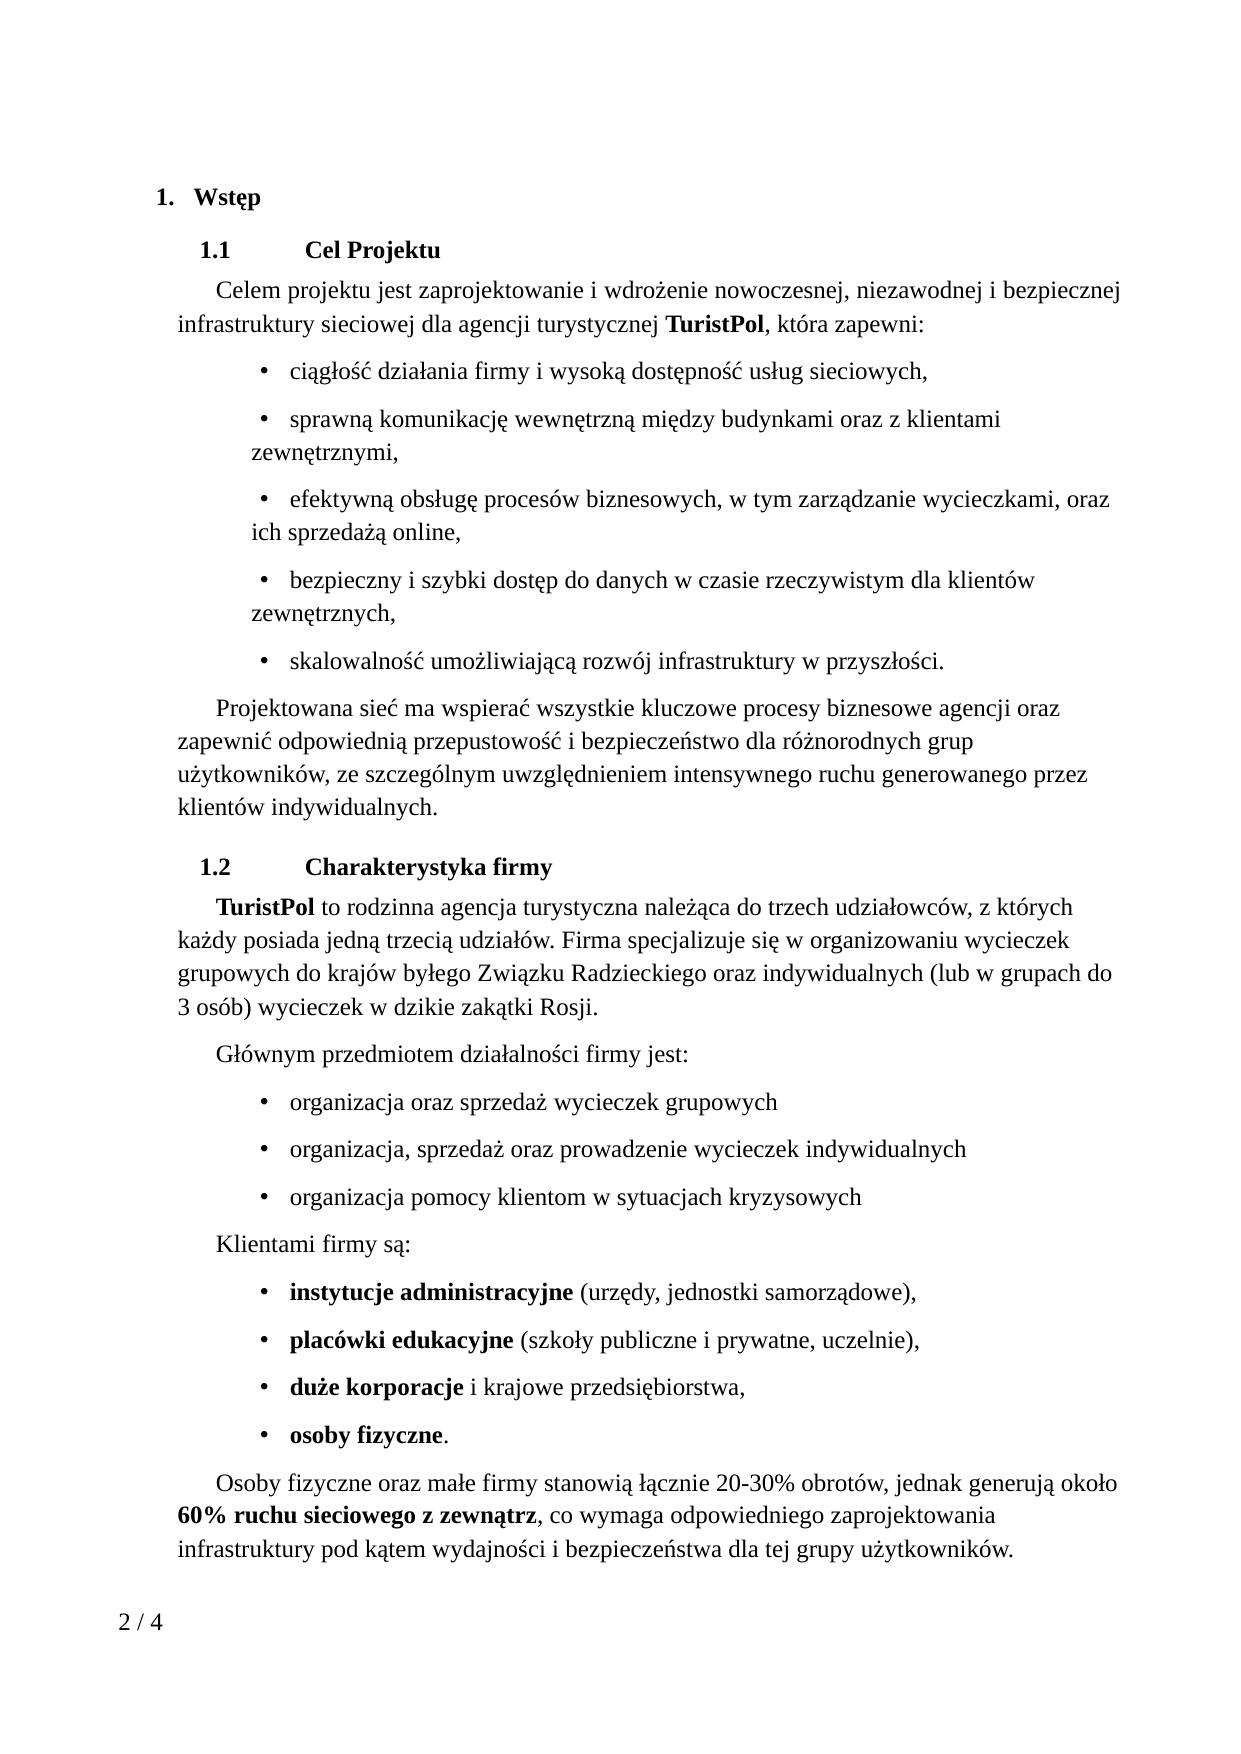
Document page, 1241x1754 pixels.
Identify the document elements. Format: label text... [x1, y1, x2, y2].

list sprawną komunikację wewnętrzną między budynkami oraz z klientami zewnętrznymi, [222, 404, 1122, 466]
list Wstęp [156, 182, 1122, 211]
text Celem projektu jest zaprojektowanie i wdrożenie nowoczesnej, niezawodnej i bezpiecznej infrastruktury sieciowej dla agencji turystycznej TuristPol, która zapewni: [177, 276, 1122, 337]
list instytucje administracyjne (urzędy, jednostki samorządowe), [222, 1277, 1122, 1306]
list bezpieczny i szybki dostęp do danych w czasie rzeczywistym dla klientów zewnętrznych, [222, 565, 1122, 627]
list organizacja oraz sprzedaż wycieczek grupowych [222, 1087, 1122, 1116]
list ciągłość działania firmy i wysoką dostępność usług sieciowych, [222, 356, 1122, 385]
list organizacja, sprzedaż oraz prowadzenie wycieczek indywidualnych [222, 1134, 1122, 1163]
list placówki edukacyjne (szkoły publiczne i prywatne, uczelnie), [222, 1325, 1122, 1353]
text Osoby fizyczne oraz małe firmy stanowią łącznie 20-30% obrotów, jednak generują około 60% ruchu sieciowego z zewnątrz, co wymaga odpowiedniego zaprojektowania infrastruktury pod kątem wydajności i bezpieczeństwa dla tej grupy użytkowników. [177, 1468, 1122, 1562]
list efektywną obsługę procesów biznesowych, w tym zarządzanie wycieczkami, oraz ich sprzedażą online, [222, 484, 1122, 546]
list Charakterystyka firmy [193, 852, 1122, 881]
list duże korporacje i krajowe przedsiębiorstwa, [222, 1372, 1122, 1401]
text Klientami firmy są: [177, 1229, 1122, 1258]
list Cel Projektu [193, 235, 1122, 264]
list osoby fizyczne. [222, 1420, 1122, 1449]
list skalowalność umożliwiającą rozwój infrastruktury w przyszłości. [222, 646, 1122, 674]
text Głównym przedmiotem działalności firmy jest: [177, 1039, 1122, 1068]
text Projektowana sieć ma wspierać wszystkie kluczowe procesy biznesowe agencji oraz zapewnić odpowiednią przepustowość i bezpieczeństwo dla różnorodnych grup użytkowników, ze szczególnym uwzględnieniem intensywnego ruchu generowanego przez klientów indywidualnych. [177, 693, 1122, 821]
list organizacja pomocy klientom w sytuacjach kryzysowych [222, 1182, 1122, 1211]
text TuristPol to rodzinna agencja turystyczna należąca do trzech udziałowców, z których każdy posiada jedną trzecią udziałów. Firma specjalizuje się w organizowaniu wycieczek grupowych do krajów byłego Związku Radzieckiego oraz indywidualnych (lub w grupach do 3 osób) wycieczek w dzikie zakątki Rosji. [177, 892, 1122, 1020]
